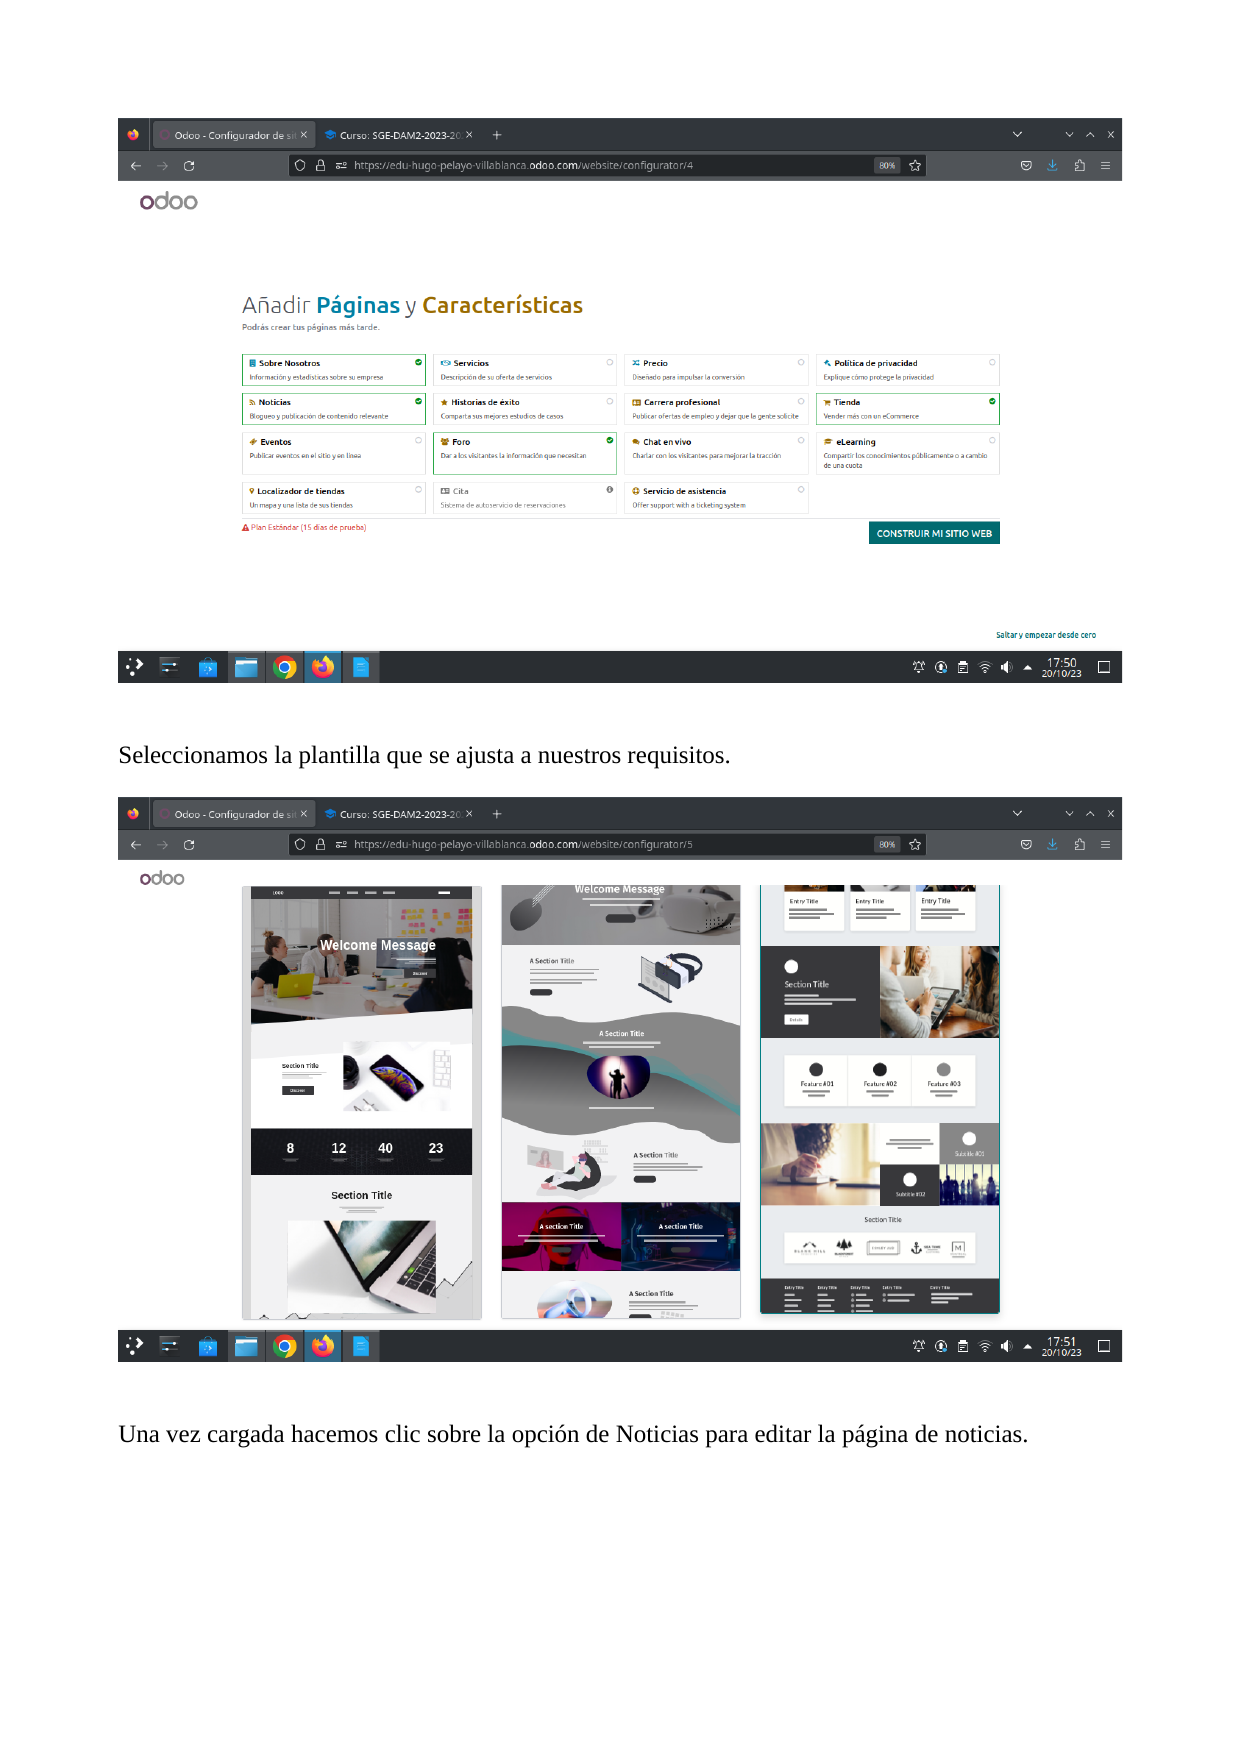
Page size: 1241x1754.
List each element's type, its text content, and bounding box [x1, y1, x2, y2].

picture [118, 797, 1123, 1362]
picture [118, 118, 1123, 683]
text Seleccionamos la plantilla que se ajusta a nuestros requisitos. [118, 740, 1122, 769]
text Una vez cargada hacemos clic sobre la opción de Noticias para editar la página de noticias. [118, 1419, 1122, 1448]
